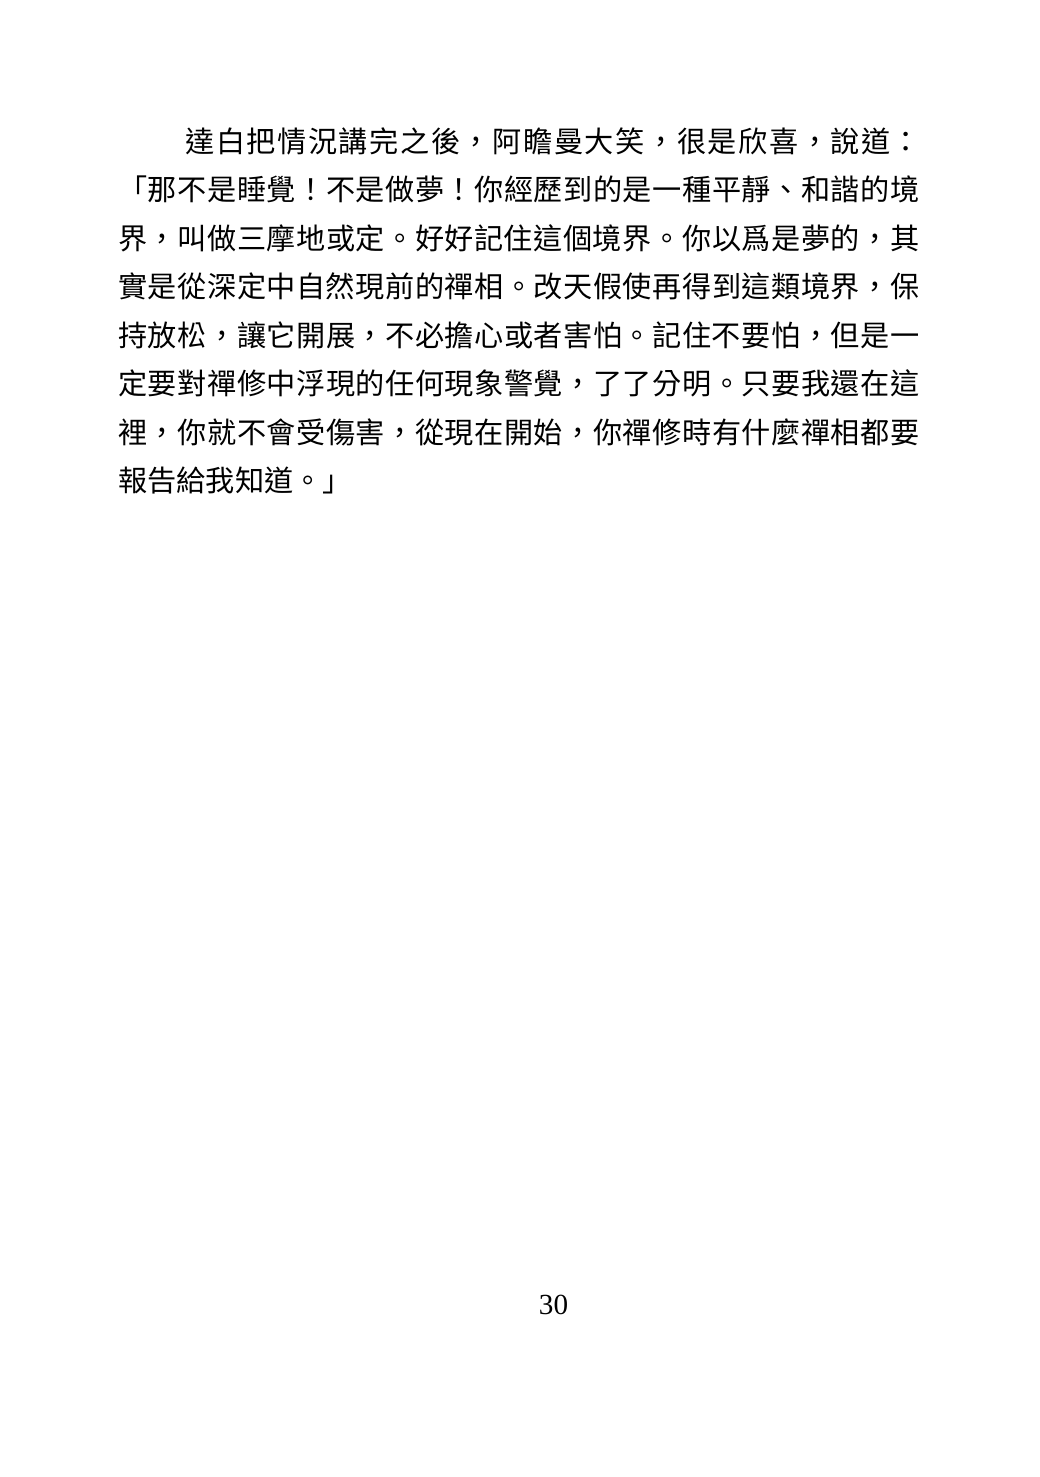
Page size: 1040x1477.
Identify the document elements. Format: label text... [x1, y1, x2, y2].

text 達白把情況講完之後，阿瞻曼大笑，很是欣喜，說道：「那不是睡覺！不是做夢！你經歷到的是一種平靜、和諧的境界，叫做三摩地或定。好好記住這個境界。你以爲是夢的，其實是從深定中自然現前的禪相。改天假使再得到這類境界，保持放松，讓它開展，不必擔心或者害怕。記住不要怕，但是一定要對禪修中浮現的任何現象警覺，了了分明。只要我還在這裡，你就不會受傷害，從現在開始，你禪修時有什麼禪相都要報告給我知道。」 [118, 118, 921, 500]
